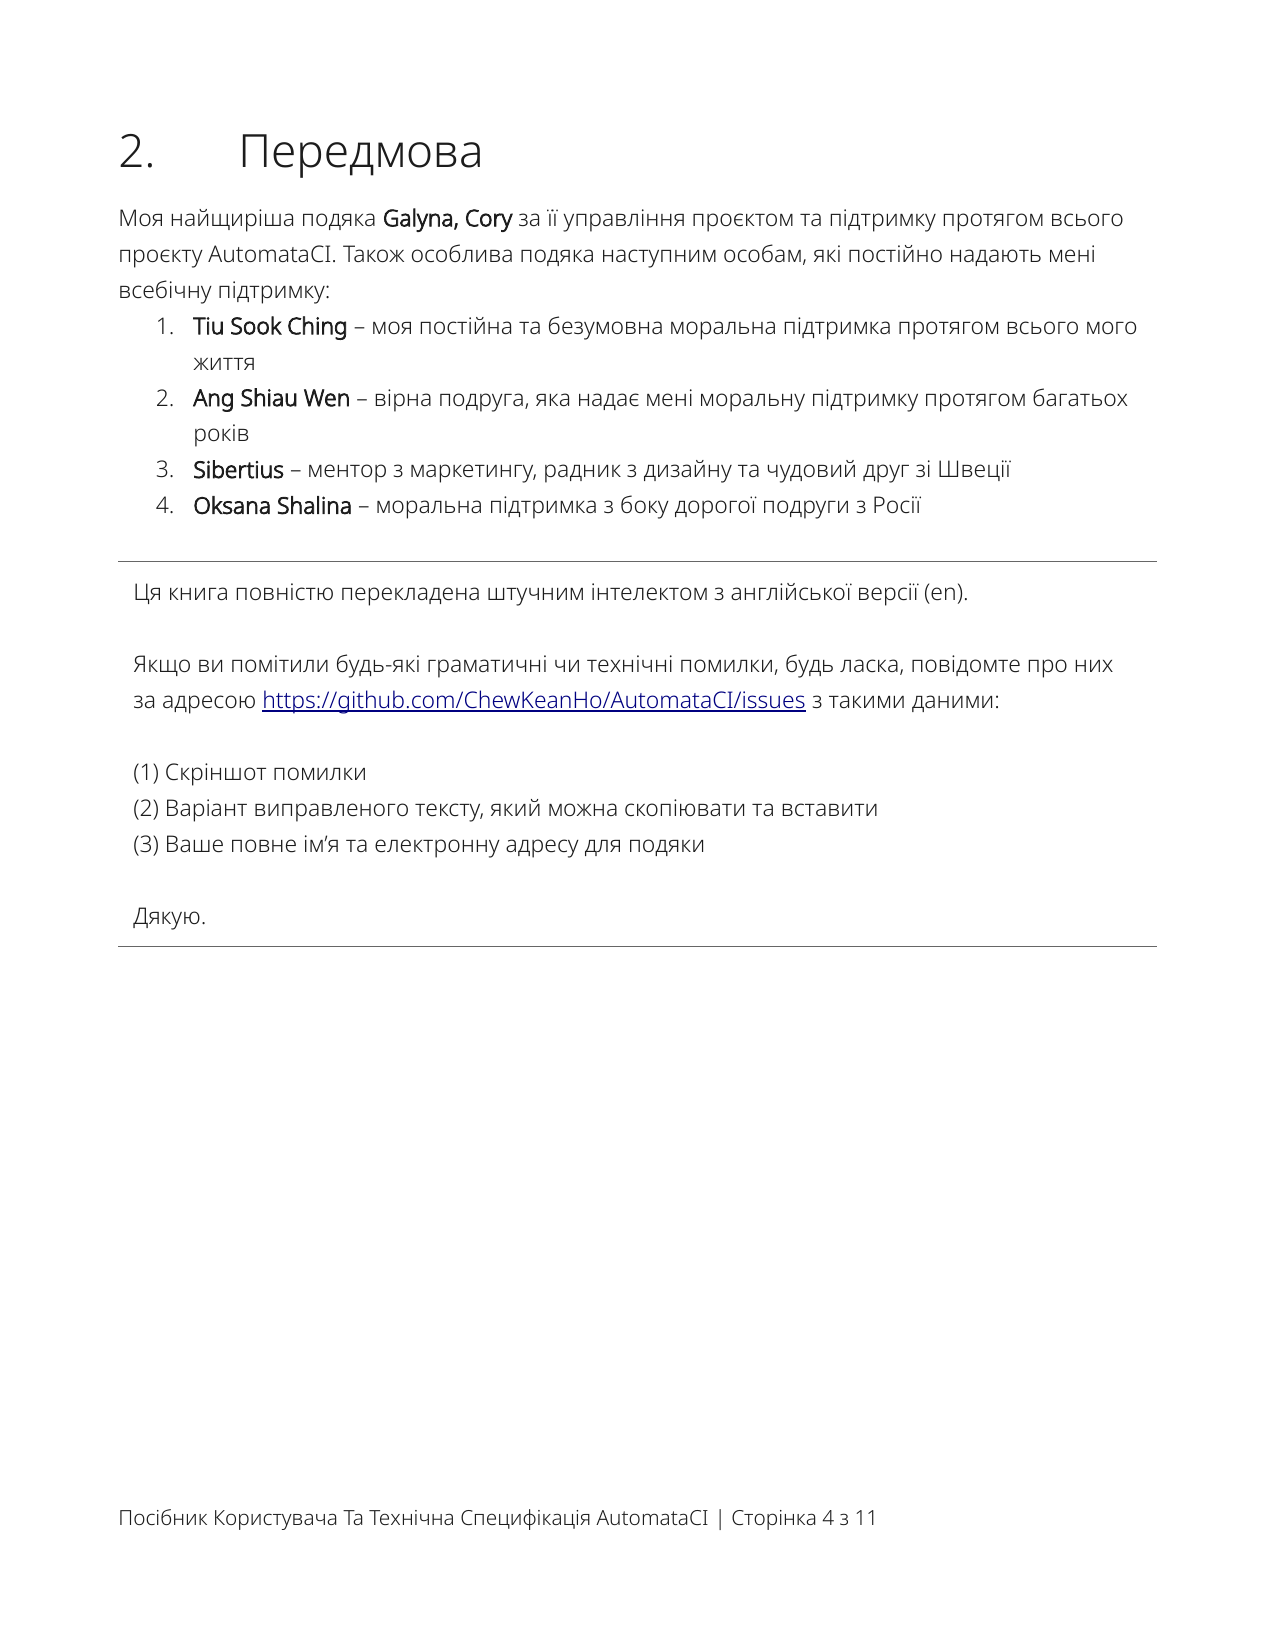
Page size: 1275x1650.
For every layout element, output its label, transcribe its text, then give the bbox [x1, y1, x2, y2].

list Oksana Shalina – моральна підтримка з боку дорогої подруги з Росії [156, 489, 1157, 521]
text Ця книга повністю перекладена штучним інтелектом з англійської версії (en). [118, 562, 1157, 607]
list Sibertius – ментор з маркетингу, радник з дизайну та чудовий друг зі Швеції [156, 453, 1157, 484]
text (2) Варіант виправленого тексту, який можна скопіювати та вставити [118, 777, 1157, 813]
text Моя найщиріша подяка Galyna, Cory за її управління проєктом та підтримку протягом всього проєкту AutomataCI. Також особлива подяка наступним особам, які постійно надають мені всебічну підтримку: [118, 202, 1157, 305]
text Якщо ви помітили будь-які граматичні чи технічні помилки, будь ласка, повідомте про них за адресою https://github.com/ChewKeanHo/AutomataCI/issues з такими даними: [118, 633, 1157, 715]
subtitle Передмова [118, 118, 1157, 181]
text Дякую. [118, 884, 1157, 946]
list Ang Shiau Wen – вірна подруга, яка надає мені моральну підтримку протягом багатьох років [156, 381, 1157, 449]
text (3) Ваше повне ім’я та електронну адресу для подяки [118, 813, 1157, 859]
list Tiu Sook Ching – моя постійна та безумовна моральна підтримка протягом всього мого життя [156, 309, 1157, 377]
text (1) Скріншот помилки [118, 741, 1157, 777]
